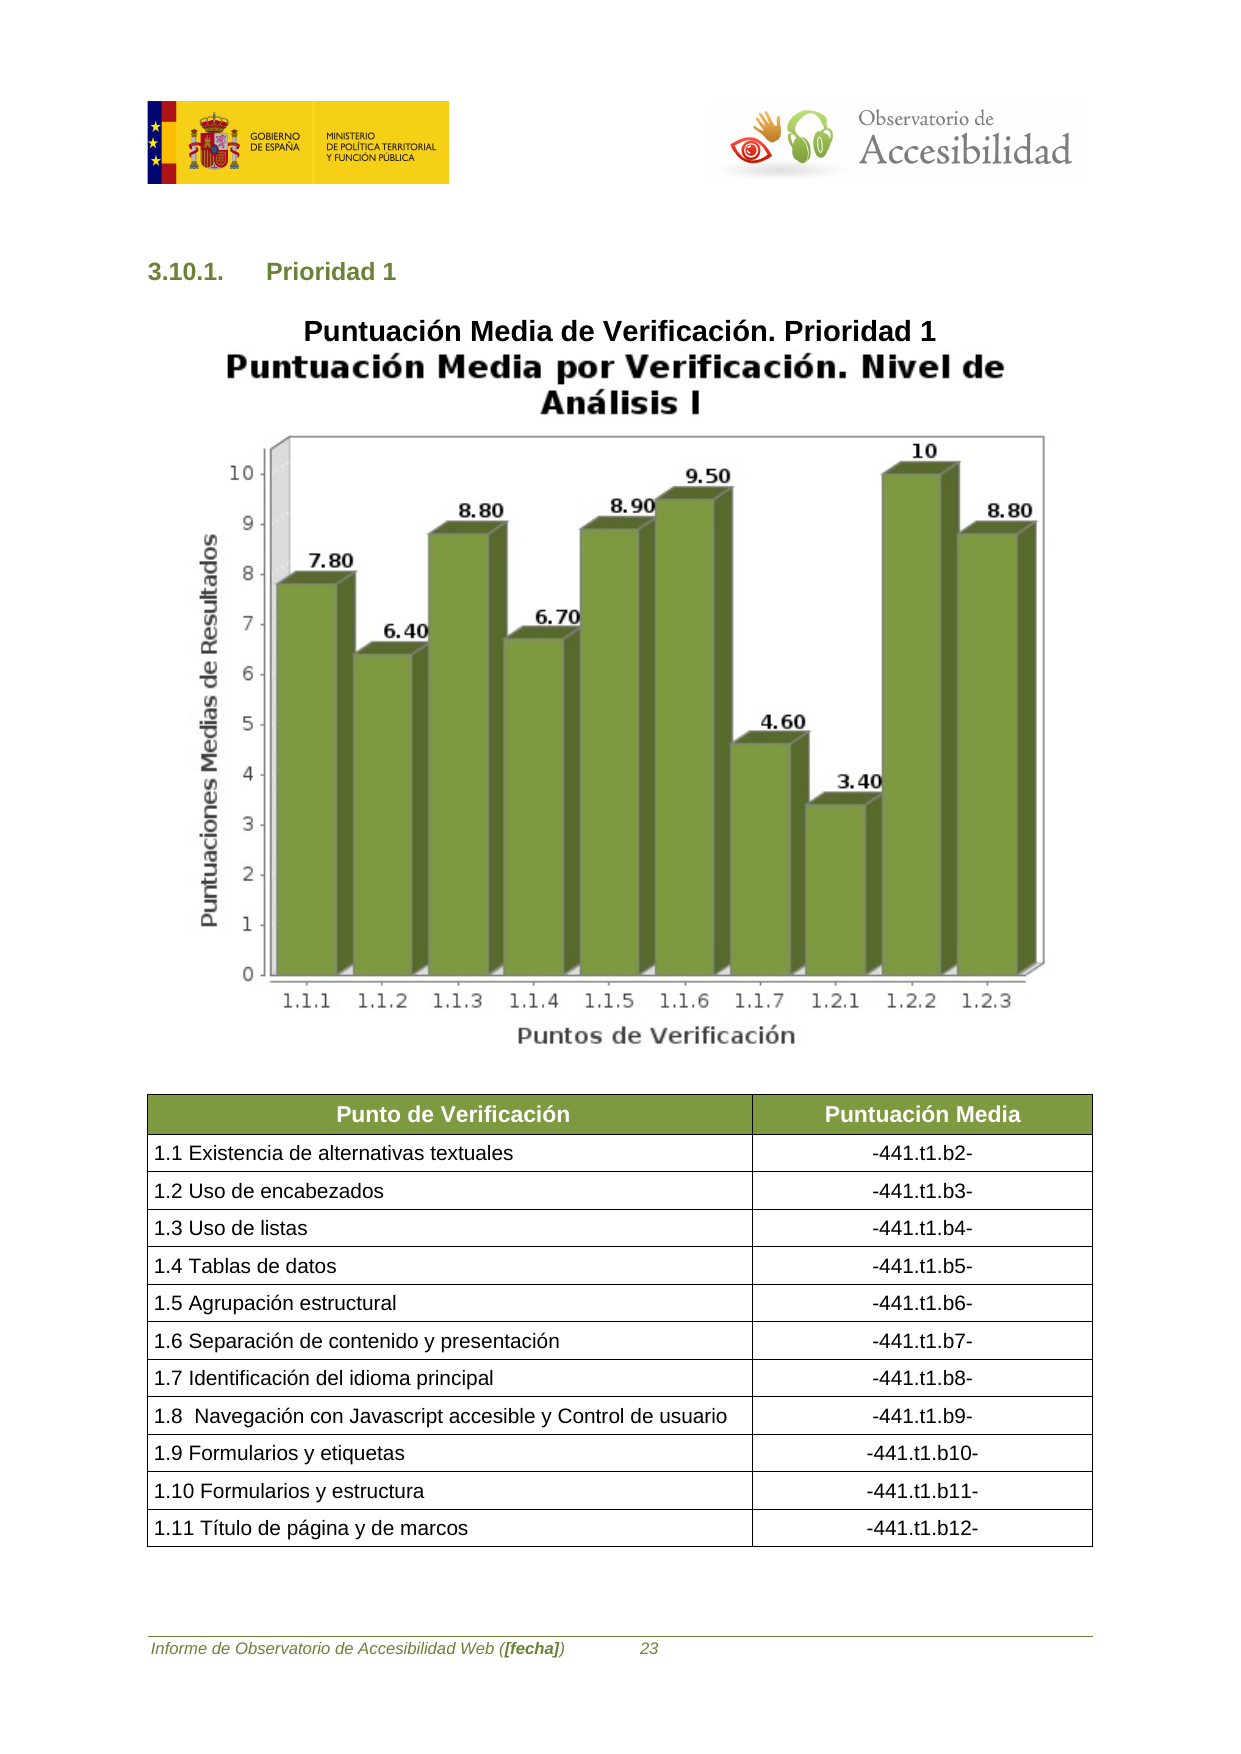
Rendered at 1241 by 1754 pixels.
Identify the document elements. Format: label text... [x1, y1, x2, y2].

table_cell 1.9 Formularios y etiquetas [148, 1435, 752, 1471]
table_cell -441.t1.b8- [753, 1360, 1092, 1396]
table_cell -441.t1.b10- [753, 1435, 1092, 1471]
table_cell -441.t1.b11- [753, 1472, 1092, 1509]
table_cell 1.6 Separación de contenido y presentación [148, 1322, 752, 1359]
picture [710, 101, 1086, 184]
table_cell 1.5 Agrupación estructural [148, 1285, 752, 1321]
picture [178, 347, 1062, 1058]
table_cell 1.10 Formularios y estructura [148, 1472, 752, 1509]
table_cell 1.4 Tablas de datos [148, 1247, 752, 1284]
table_cell -441.t1.b4- [753, 1210, 1092, 1246]
table_cell -441.t1.b3- [753, 1172, 1092, 1209]
text Puntuación Media de Verificación. Prioridad 1 [148, 314, 1092, 347]
table_header Punto de Verificación [148, 1095, 752, 1134]
table_cell 1.8 Navegación con Javascript accesible y Control de usuario [148, 1397, 752, 1434]
table_cell -441.t1.b9- [753, 1397, 1092, 1434]
table_cell -441.t1.b5- [753, 1247, 1092, 1284]
table_header Puntuación Media [753, 1095, 1092, 1134]
table_cell 1.3 Uso de listas [148, 1210, 752, 1246]
table_cell 1.11 Título de página y de marcos [148, 1510, 752, 1546]
subtitle Prioridad 1 [148, 257, 1092, 286]
table_cell 1.7 Identificación del idioma principal [148, 1360, 752, 1396]
table_cell -441.t1.b6- [753, 1285, 1092, 1321]
picture [147, 101, 450, 184]
table_cell -441.t1.b7- [753, 1322, 1092, 1359]
table_cell -441.t1.b12- [753, 1510, 1092, 1546]
table_cell 1.2 Uso de encabezados [148, 1172, 752, 1209]
table_cell 1.1 Existencia de alternativas textuales [148, 1135, 752, 1171]
table_cell -441.t1.b2- [753, 1135, 1092, 1171]
